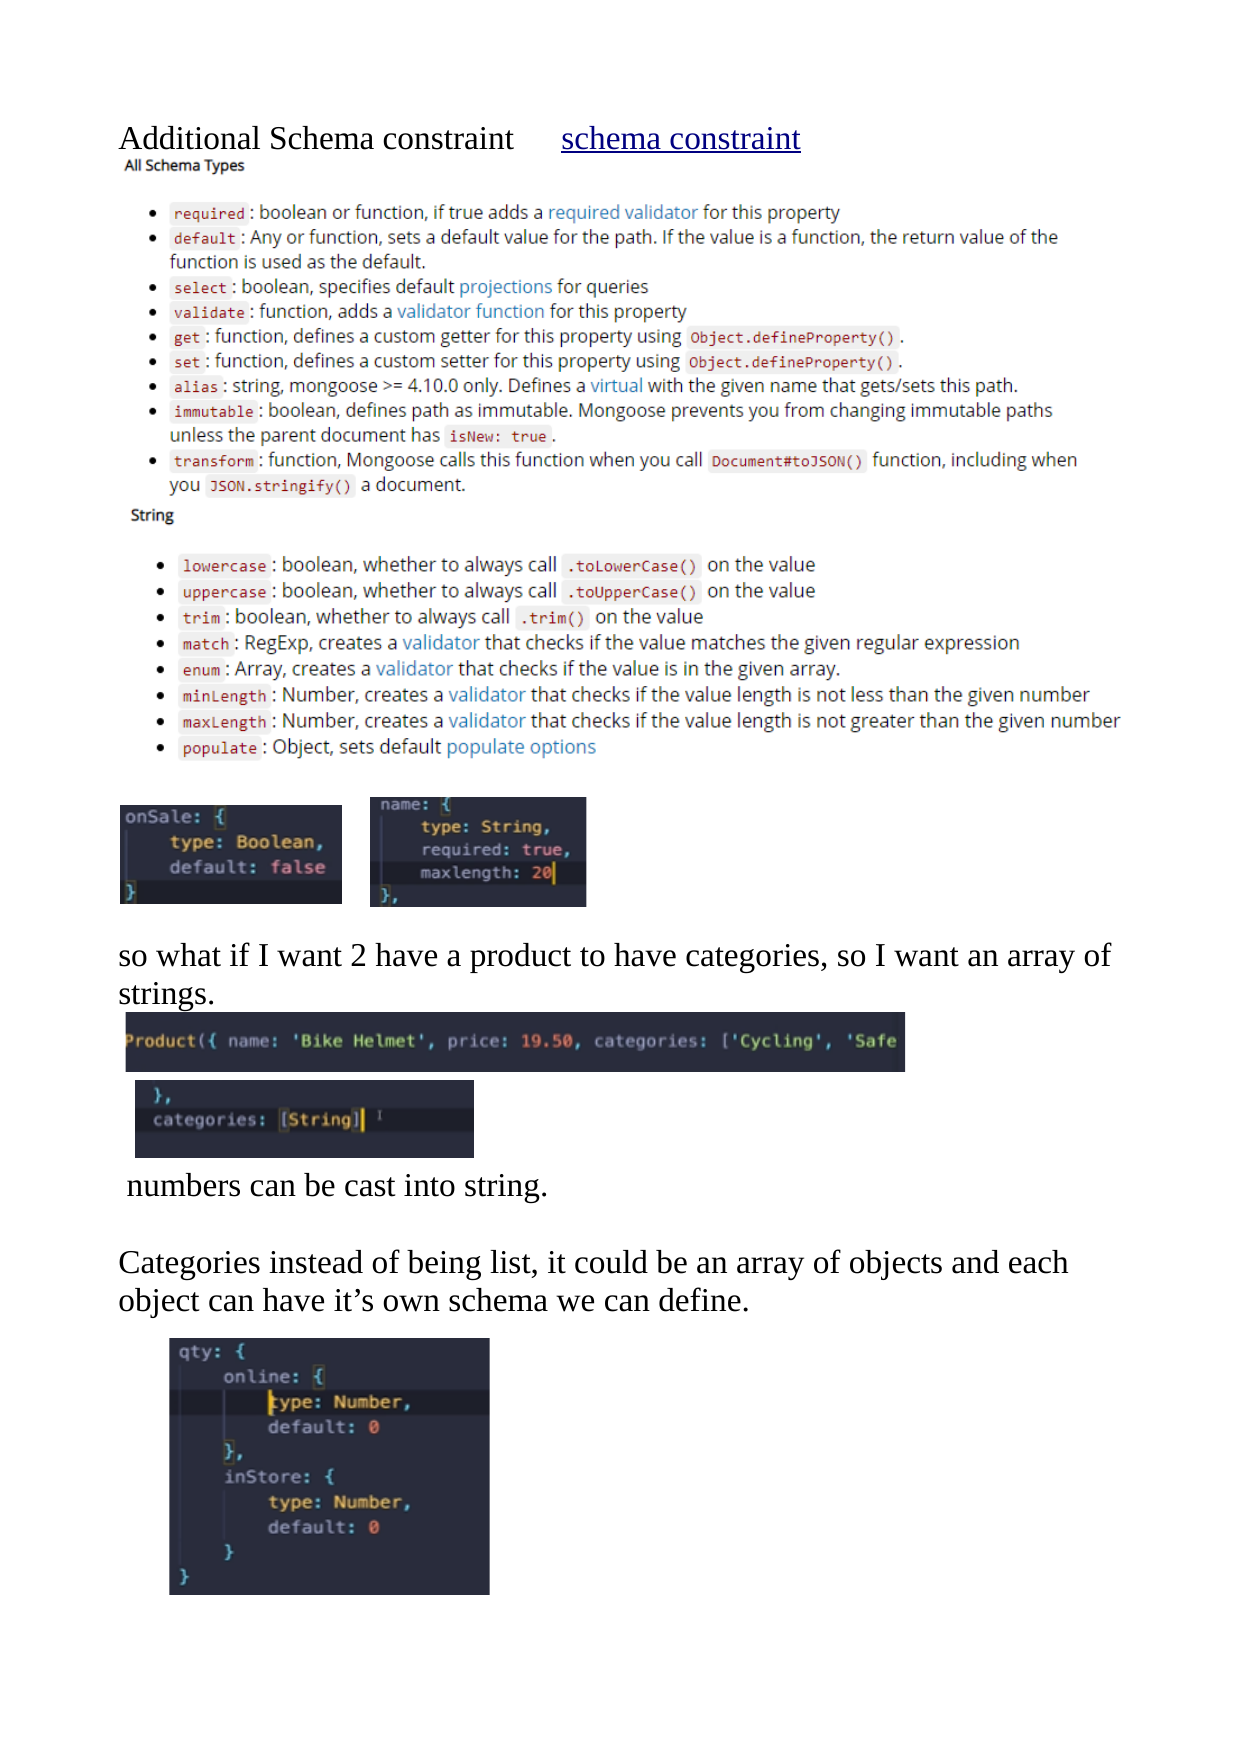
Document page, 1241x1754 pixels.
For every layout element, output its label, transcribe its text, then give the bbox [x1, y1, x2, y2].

picture [120, 805, 342, 904]
picture [118, 156, 1123, 782]
text Additional Schema constraint schema constraint [118, 118, 1122, 156]
picture [125, 1012, 906, 1072]
text numbers can be cast into string. [118, 1165, 1122, 1204]
text Categories instead of being list, it could be an array of objects and each object can have it’s own schema we can define. [118, 1242, 1122, 1319]
picture [169, 1338, 490, 1595]
picture [370, 797, 587, 907]
text so what if I want 2 have a product to have categories, so I want an array of strings. [118, 935, 1122, 1012]
picture [135, 1080, 474, 1158]
